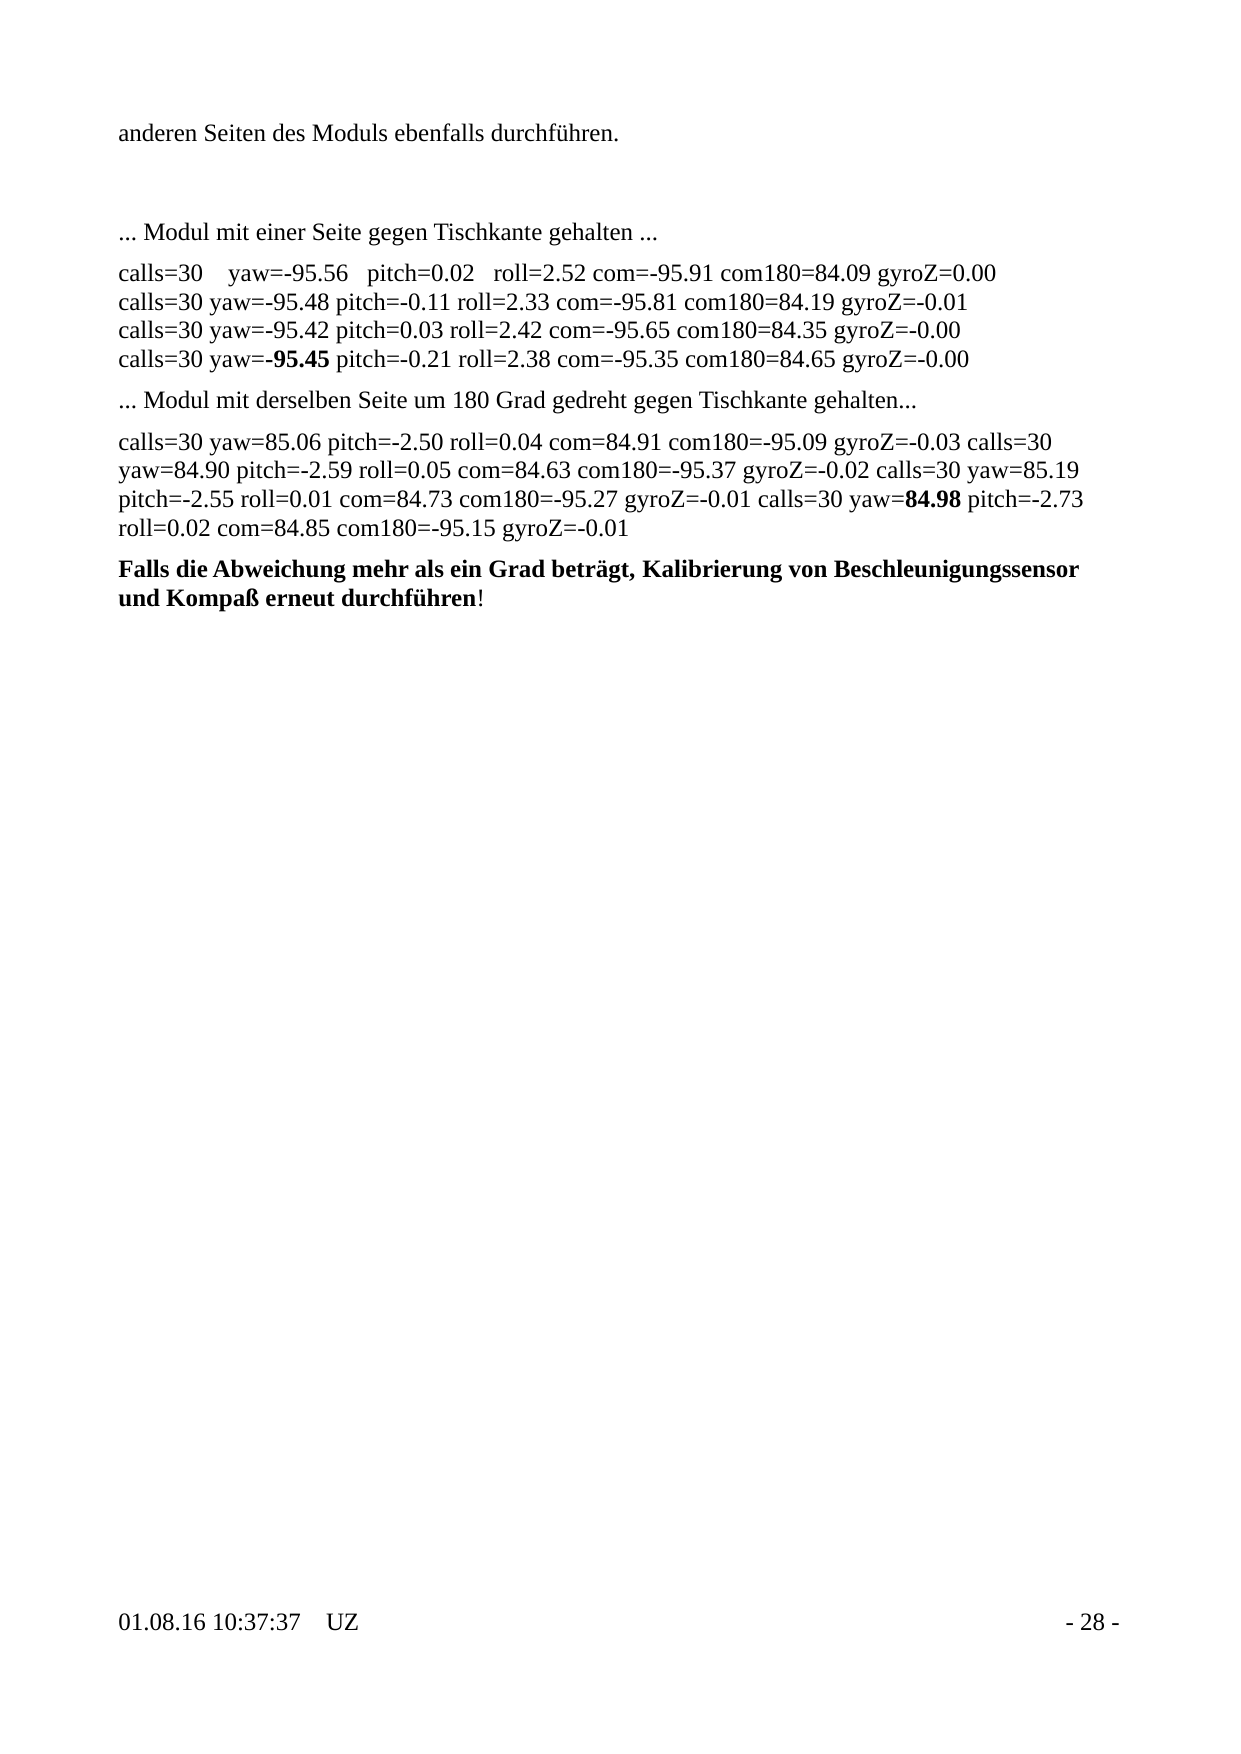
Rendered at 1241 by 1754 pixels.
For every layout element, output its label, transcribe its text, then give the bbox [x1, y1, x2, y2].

text Falls die Abweichung mehr als ein Grad beträgt, Kalibrierung von Beschleunigungssensor und Kompaß erneut durchführen! [118, 554, 1122, 612]
text calls=30 yaw=85.06 pitch=-2.50 roll=0.04 com=84.91 com180=-95.09 gyroZ=-0.03 calls=30 yaw=84.90 pitch=-2.59 roll=0.05 com=84.63 com180=-95.37 gyroZ=-0.02 calls=30 yaw=85.19 pitch=-2.55 roll=0.01 com=84.73 com180=-95.27 gyroZ=-0.01 calls=30 yaw=84.98 pitch=-2.73 roll=0.02 com=84.85 com180=-95.15 gyroZ=-0.01 [118, 427, 1122, 542]
text calls=30 yaw=-95.56 pitch=0.02 roll=2.52 com=-95.91 com180=84.09 gyroZ=0.00 calls=30 yaw=-95.48 pitch=-0.11 roll=2.33 com=-95.81 com180=84.19 gyroZ=-0.01 calls=30 yaw=-95.42 pitch=0.03 roll=2.42 com=-95.65 com180=84.35 gyroZ=-0.00 calls=30 yaw=-95.45 pitch=-0.21 roll=2.38 com=-95.35 com180=84.65 gyroZ=-0.00 [118, 258, 1122, 373]
text anderen Seiten des Moduls ebenfalls durchführen. [118, 118, 1122, 204]
text ... Modul mit einer Seite gegen Tischkante gehalten ... [118, 217, 1122, 246]
text ... Modul mit derselben Seite um 180 Grad gedreht gegen Tischkante gehalten... [118, 386, 1122, 414]
